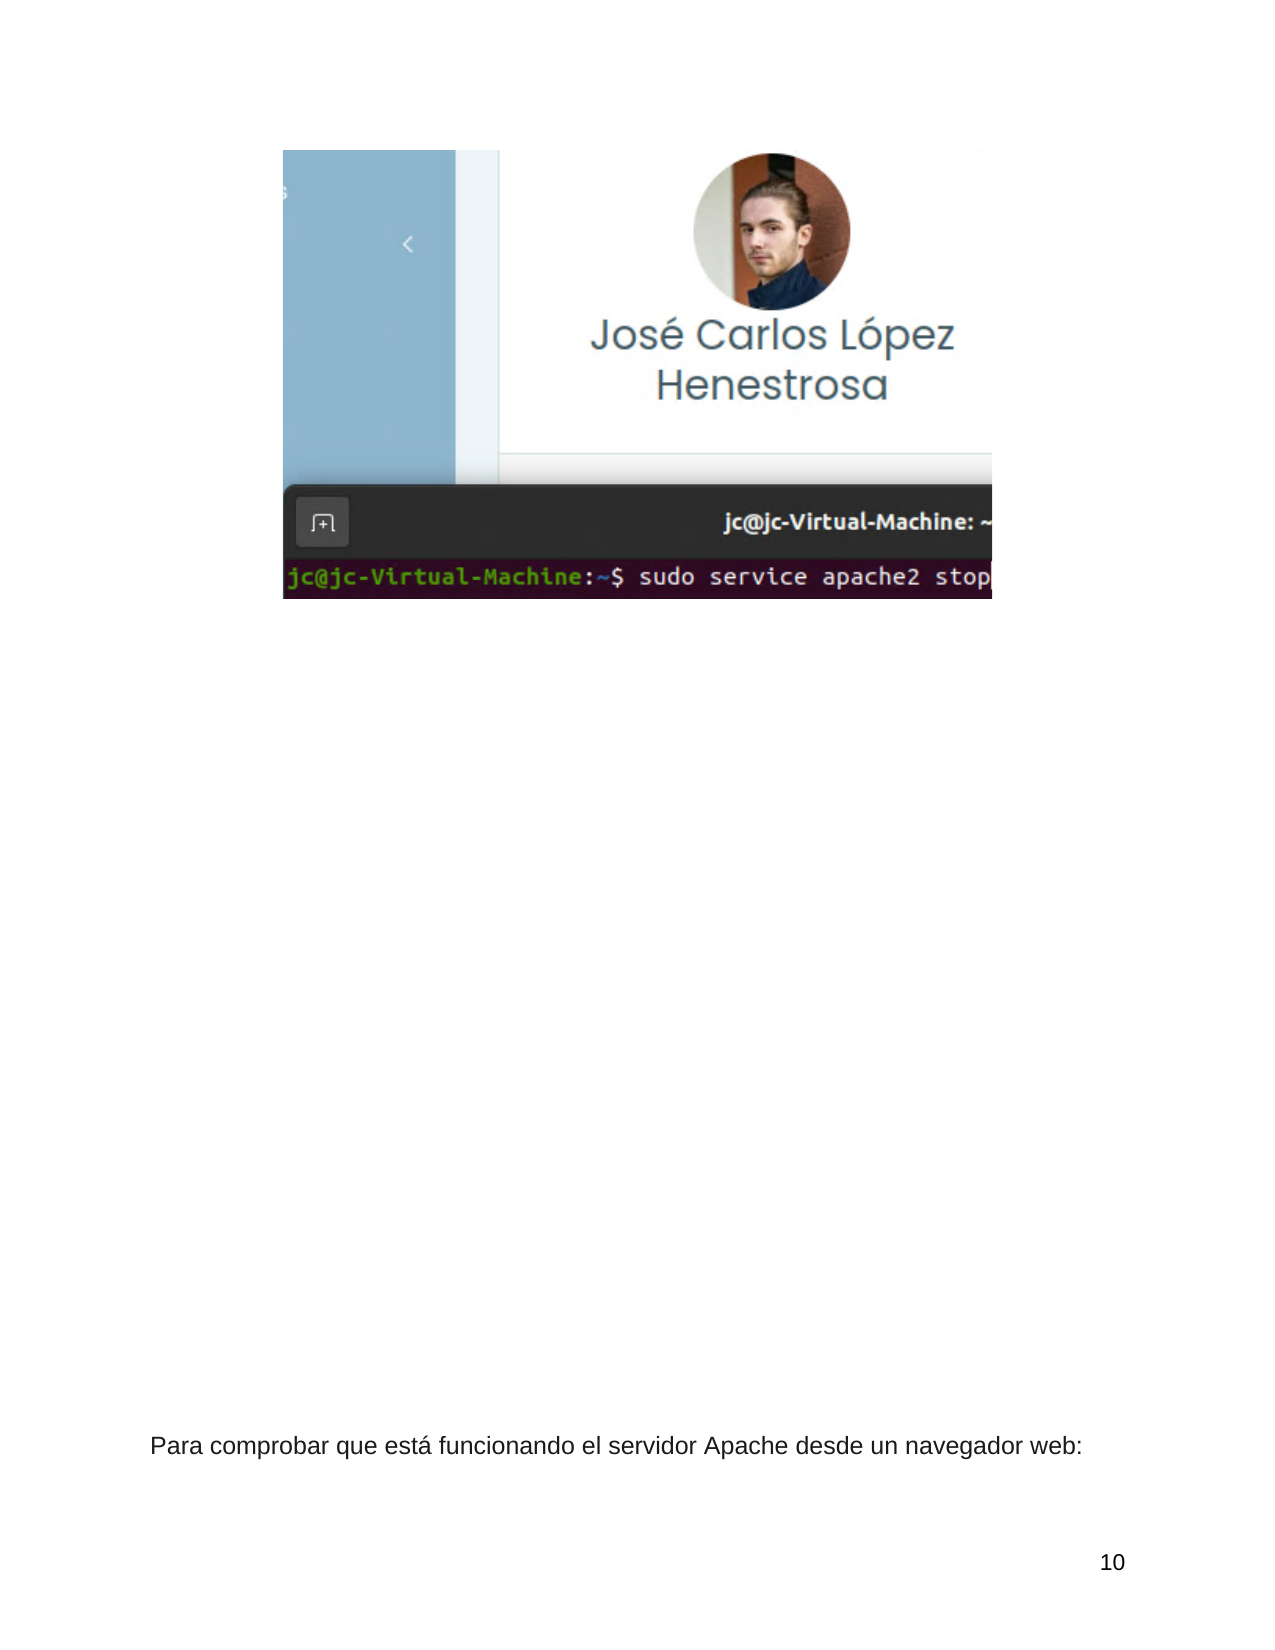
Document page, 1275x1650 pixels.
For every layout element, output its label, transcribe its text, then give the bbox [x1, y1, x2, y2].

text Para comprobar que está funcionando el servidor Apache desde un navegador web: [150, 1431, 1125, 1460]
picture [282, 150, 993, 599]
